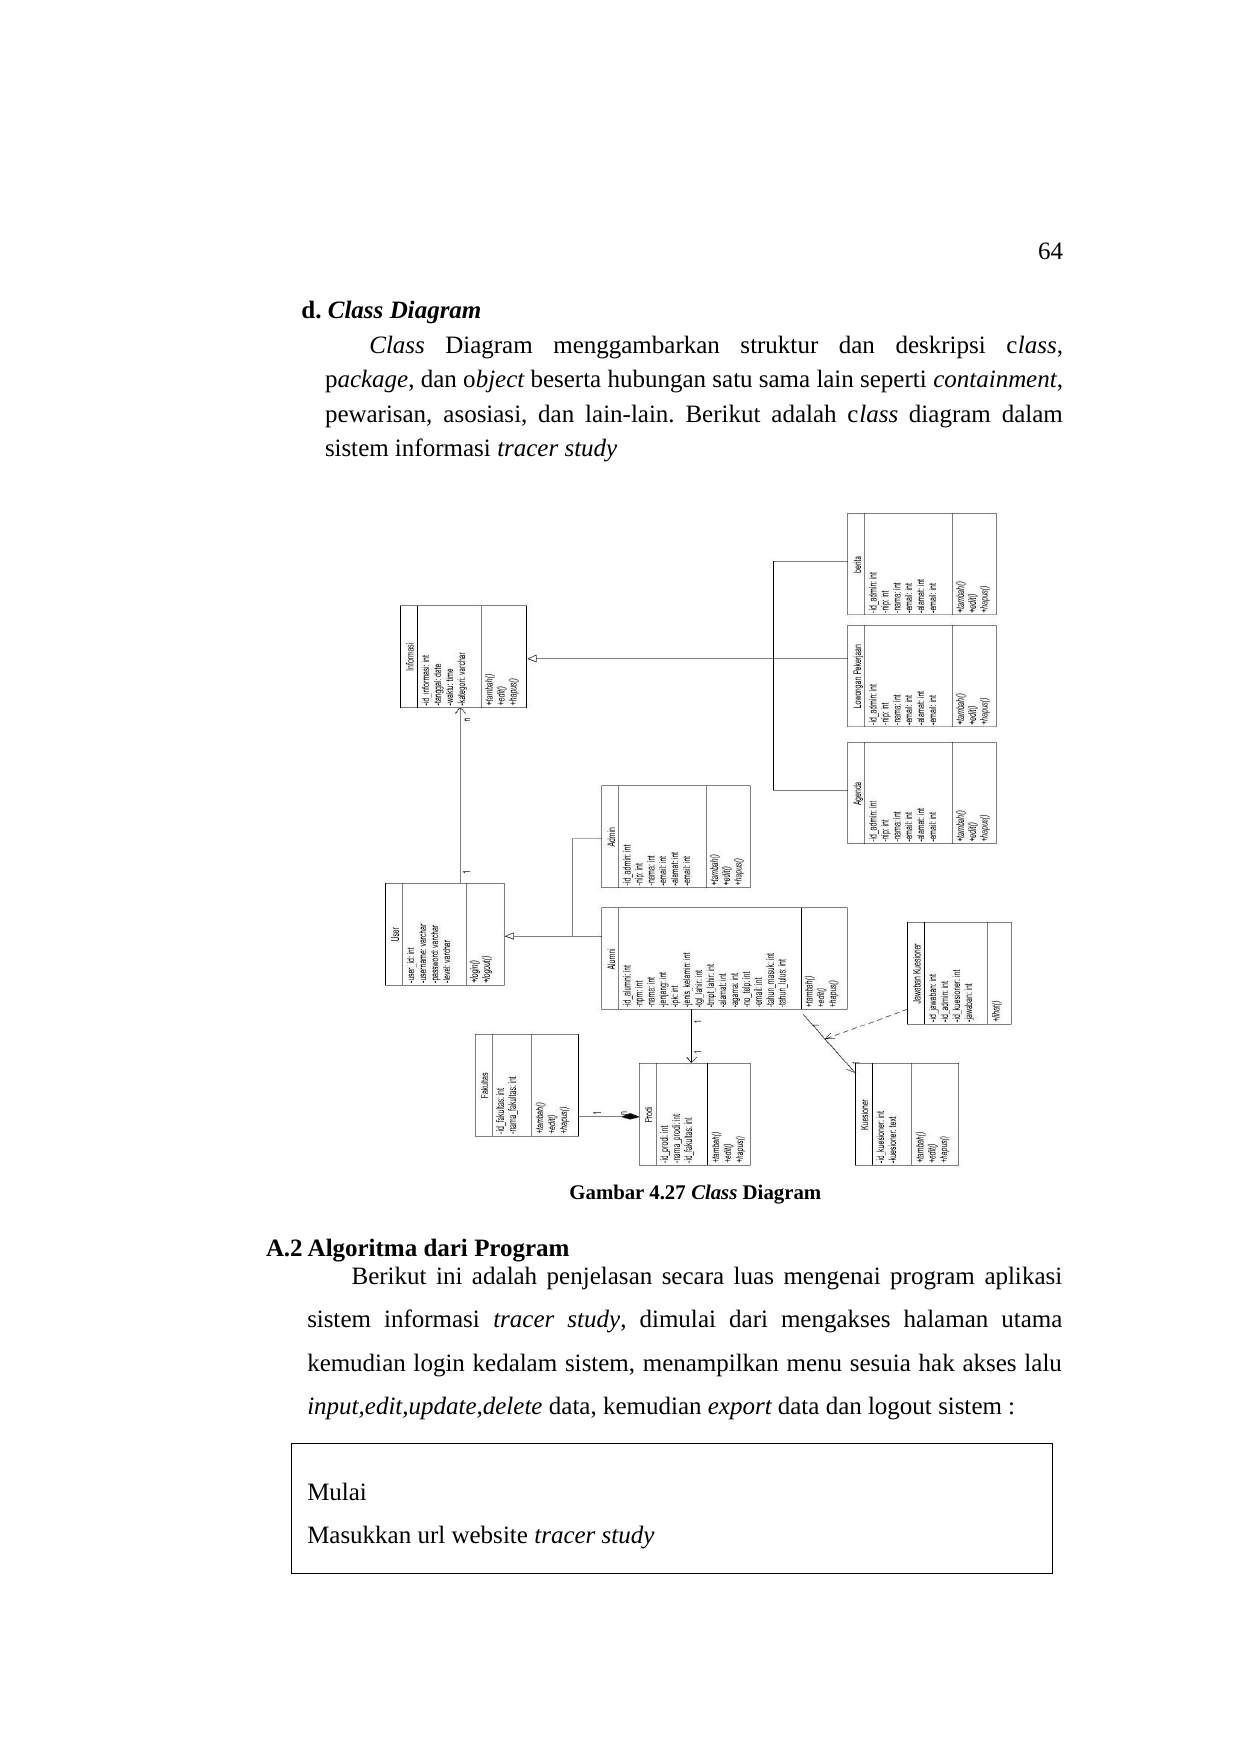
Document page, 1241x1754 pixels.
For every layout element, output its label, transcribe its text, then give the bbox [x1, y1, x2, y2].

text Mulai [1053, 1477, 1063, 1506]
picture [370, 503, 1025, 1175]
text Gambar 4.27 Class Diagram [370, 1175, 1025, 1204]
text Berikut ini adalah penjelasan secara luas mengenai program aplikasi sistem informasi tracer study, dimulai dari mengakses halaman utama kemudian login kedalam sistem, menampilkan menu sesuia hak akses lalu input,edit,update,delete data, kemudian export data dan logout sistem : [307, 1261, 1063, 1419]
text Class Diagram menggambarkan struktur dan deskripsi class, package, dan object beserta hubungan satu sama lain seperti containment, pewarisan, asosiasi, dan lain-lain. Berikut adalah class diagram dalam sistem informasi tracer study [325, 330, 1063, 462]
text A.2 Algoritma dari Program [266, 1233, 1063, 1261]
text d. Class Diagram [301, 295, 1063, 324]
